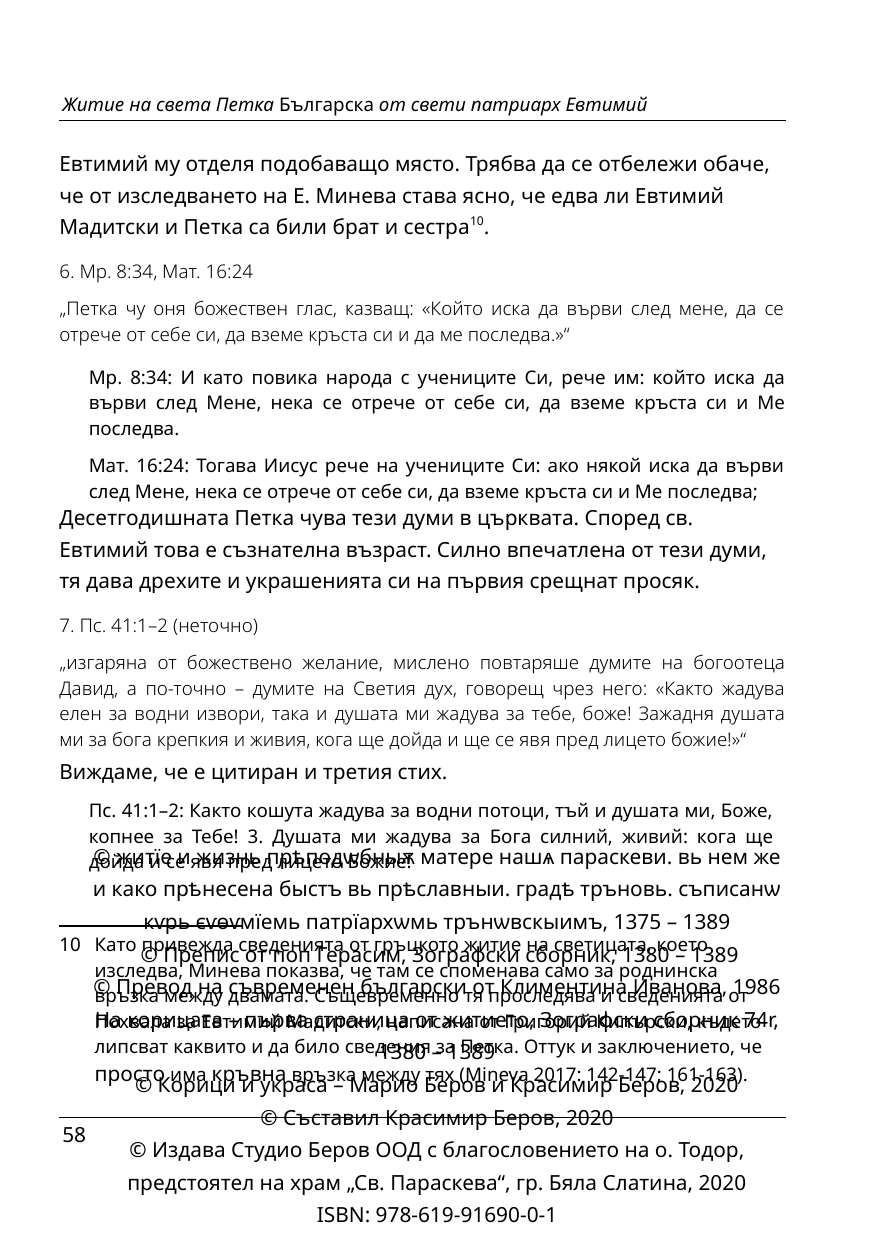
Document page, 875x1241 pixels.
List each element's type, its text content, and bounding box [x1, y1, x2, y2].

text „изгаряна от божествено желание, мислено повтаряше думите на богоотеца Давид, а по-точно – думите на Светия дух, говорещ чрез него: «Както жадува елен за водни извори, така и душата ми жадува за тебе, боже! Зажадня душата ми за бога крепкия и живия, кога ще дойда и ще се явя пред лицето божие!»“ [59, 649, 786, 752]
text Мат. 16:24: Тогава Иисус рече на учениците Си: ако някой иска да върви след Мене, нека се отрече от себе си, да вземе кръста си и Ме последва; [88, 452, 786, 503]
text 6. Мр. 8:34, Мат. 16:24 [59, 258, 786, 283]
text Пс. 41:1–2: Както кошута жадува за водни потоци, тъй и душата ми, Боже, копнее за Тебе! 3. Душата ми жадува за Бога силний, живий: кога ще дойда и се явя пред лицето Божие! [88, 798, 774, 874]
text Като привежда сведенията от гръцкото житие на светицата, което изследва, Минева показва, че там се споменава само за роднинска връзка между двамата. Същевременно тя проследява и сведенията от Похвала за Евтимий Мадитски, написана от Григорий Кипърски, където липсват каквито и да било сведения за Петка. Оттук и заключението, че просто има кръвна връзка между тях (Mineva 2017: 142-147; 161-163). [59, 932, 786, 1088]
text 7. Пс. 41:1–2 (неточно) [59, 612, 786, 638]
text Виждаме, че е цитиран и третия стих. [59, 757, 786, 786]
text „Петка чу оня божествен глас, казващ: «Който иска да върви след мене, да се отрече от себе си, да вземе кръста си и да ме последва.»“ [59, 295, 786, 346]
text Десетгодишната Петка чува тези думи в църквата. Според св. Евтимий това е съзнателна възраст. Силно впечатлена от тези думи, тя дава дрехите и украшенията си на първия срещнат просяк. [59, 503, 786, 594]
text Мр. 8:34: И като повика народа с учениците Си, рече им: който иска да върви след Мене, нека се отрече от себе си, да вземе кръста си и Ме последва. [88, 364, 786, 441]
text Добре е да напомним, че преводът на проф. Иванова строго следва текста от ЗС. Според творбата св. Петка има брат, на име Евтимий, който поема по подобен път и става мадитиски епископ. Патриарх Евтимий му отделя подобаващо място. Трябва да се отбележи обаче, че от изследването на Е. Минева става ясно, че едва ли Евтимий Мадитски и Петка са били брат и сестра. [59, 149, 786, 240]
